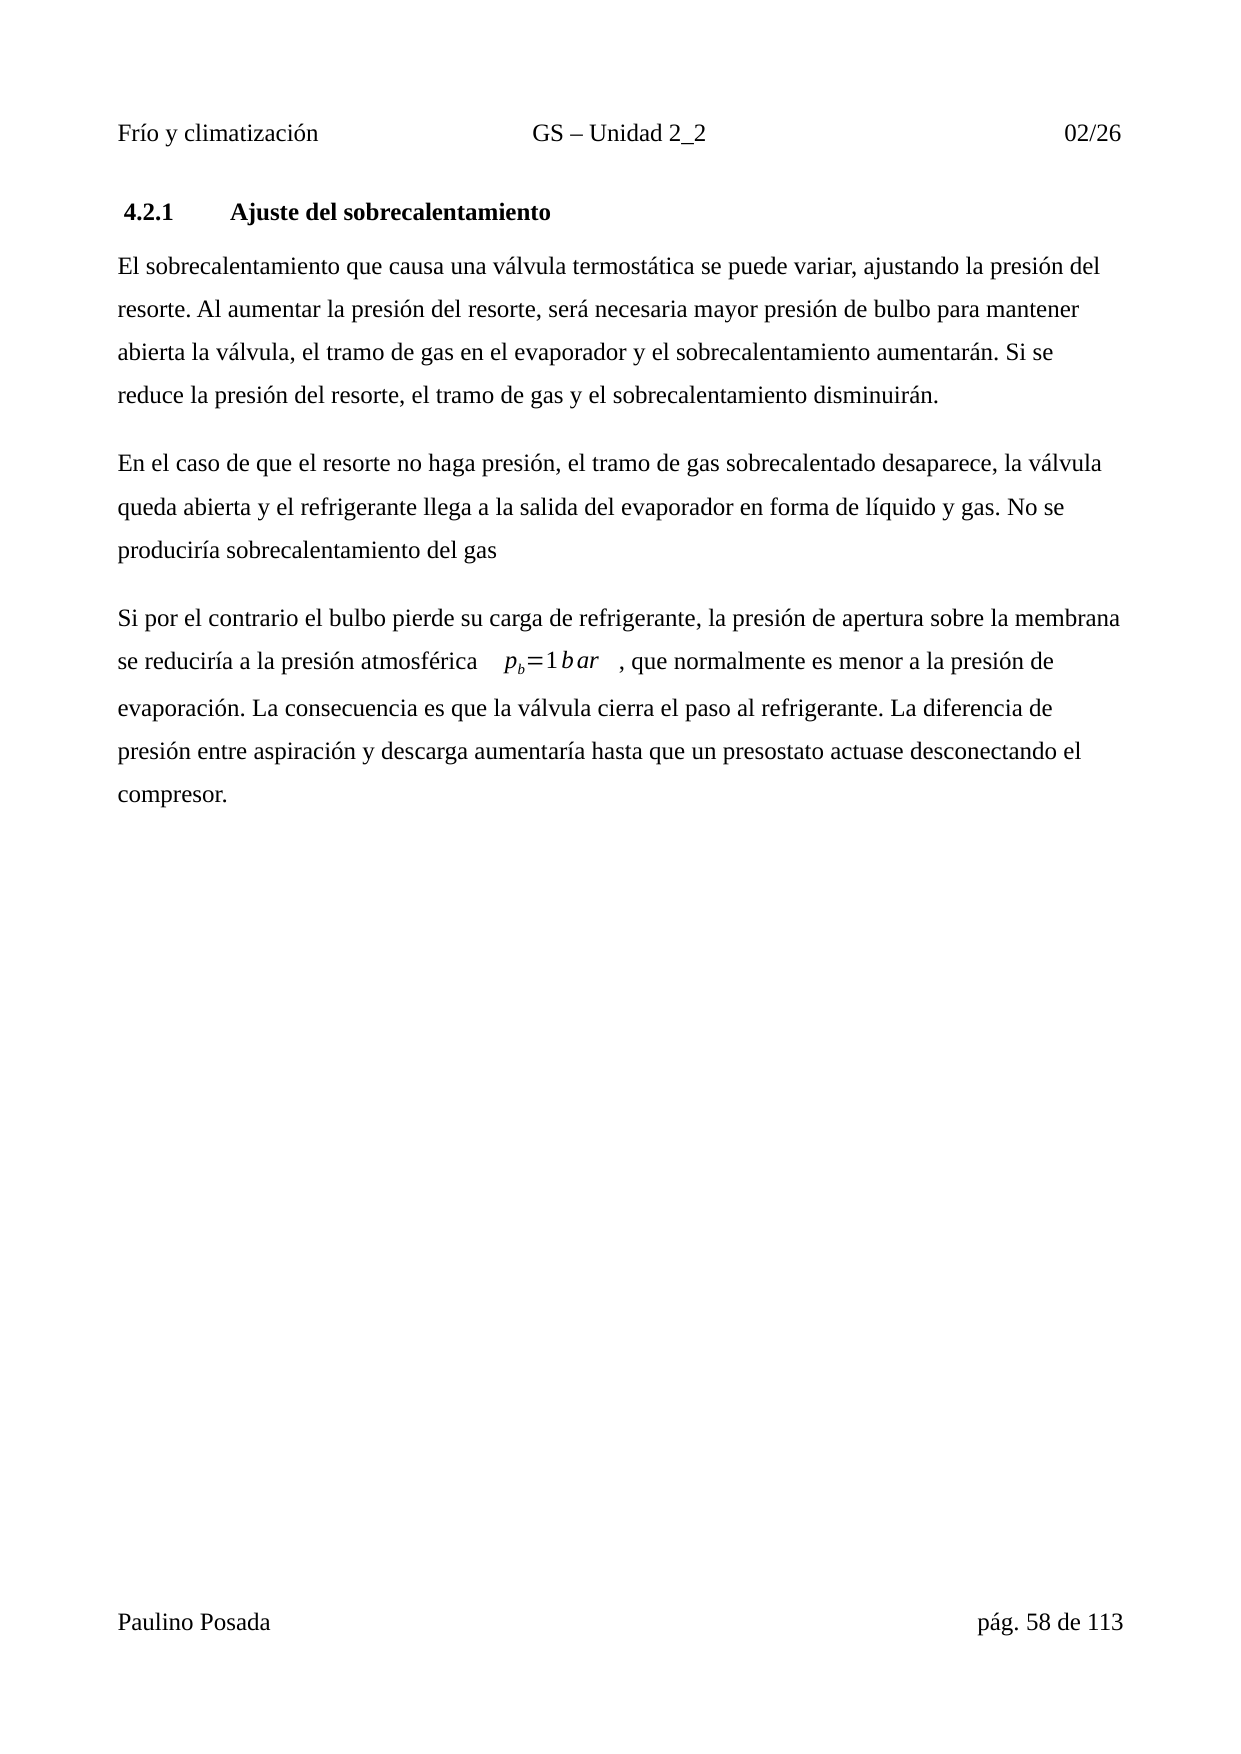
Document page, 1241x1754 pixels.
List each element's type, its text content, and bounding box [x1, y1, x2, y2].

text En el caso de que el resorte no haga presión, el tramo de gas sobrecalentado desaparece, la válvula queda abierta y el refrigerante llega a la salida del evaporador en forma de líquido y gas. No se produciría sobrecalentamiento del gas [117, 448, 1123, 563]
text Si por el contrario el bulbo pierde su carga de refrigerante, la presión de apertura sobre la membrana se reduciría a la presión atmosférica , que normalmente es menor a la presión de evaporación. La consecuencia es que la válvula cierra el paso al refrigerante. La diferencia de presión entre aspiración y descarga aumentaría hasta que un presostato actuase desconectando el compresor. [117, 603, 1123, 808]
text El sobrecalentamiento que causa una válvula termostática se puede variar, ajustando la presión del resorte. Al aumentar la presión del resorte, será necesaria mayor presión de bulbo para mantener abierta la válvula, el tramo de gas en el evaporador y el sobrecalentamiento aumentarán. Si se reduce la presión del resorte, el tramo de gas y el sobrecalentamiento disminuirán. [117, 251, 1123, 409]
subtitle Ajuste del sobrecalentamiento [117, 197, 1123, 226]
